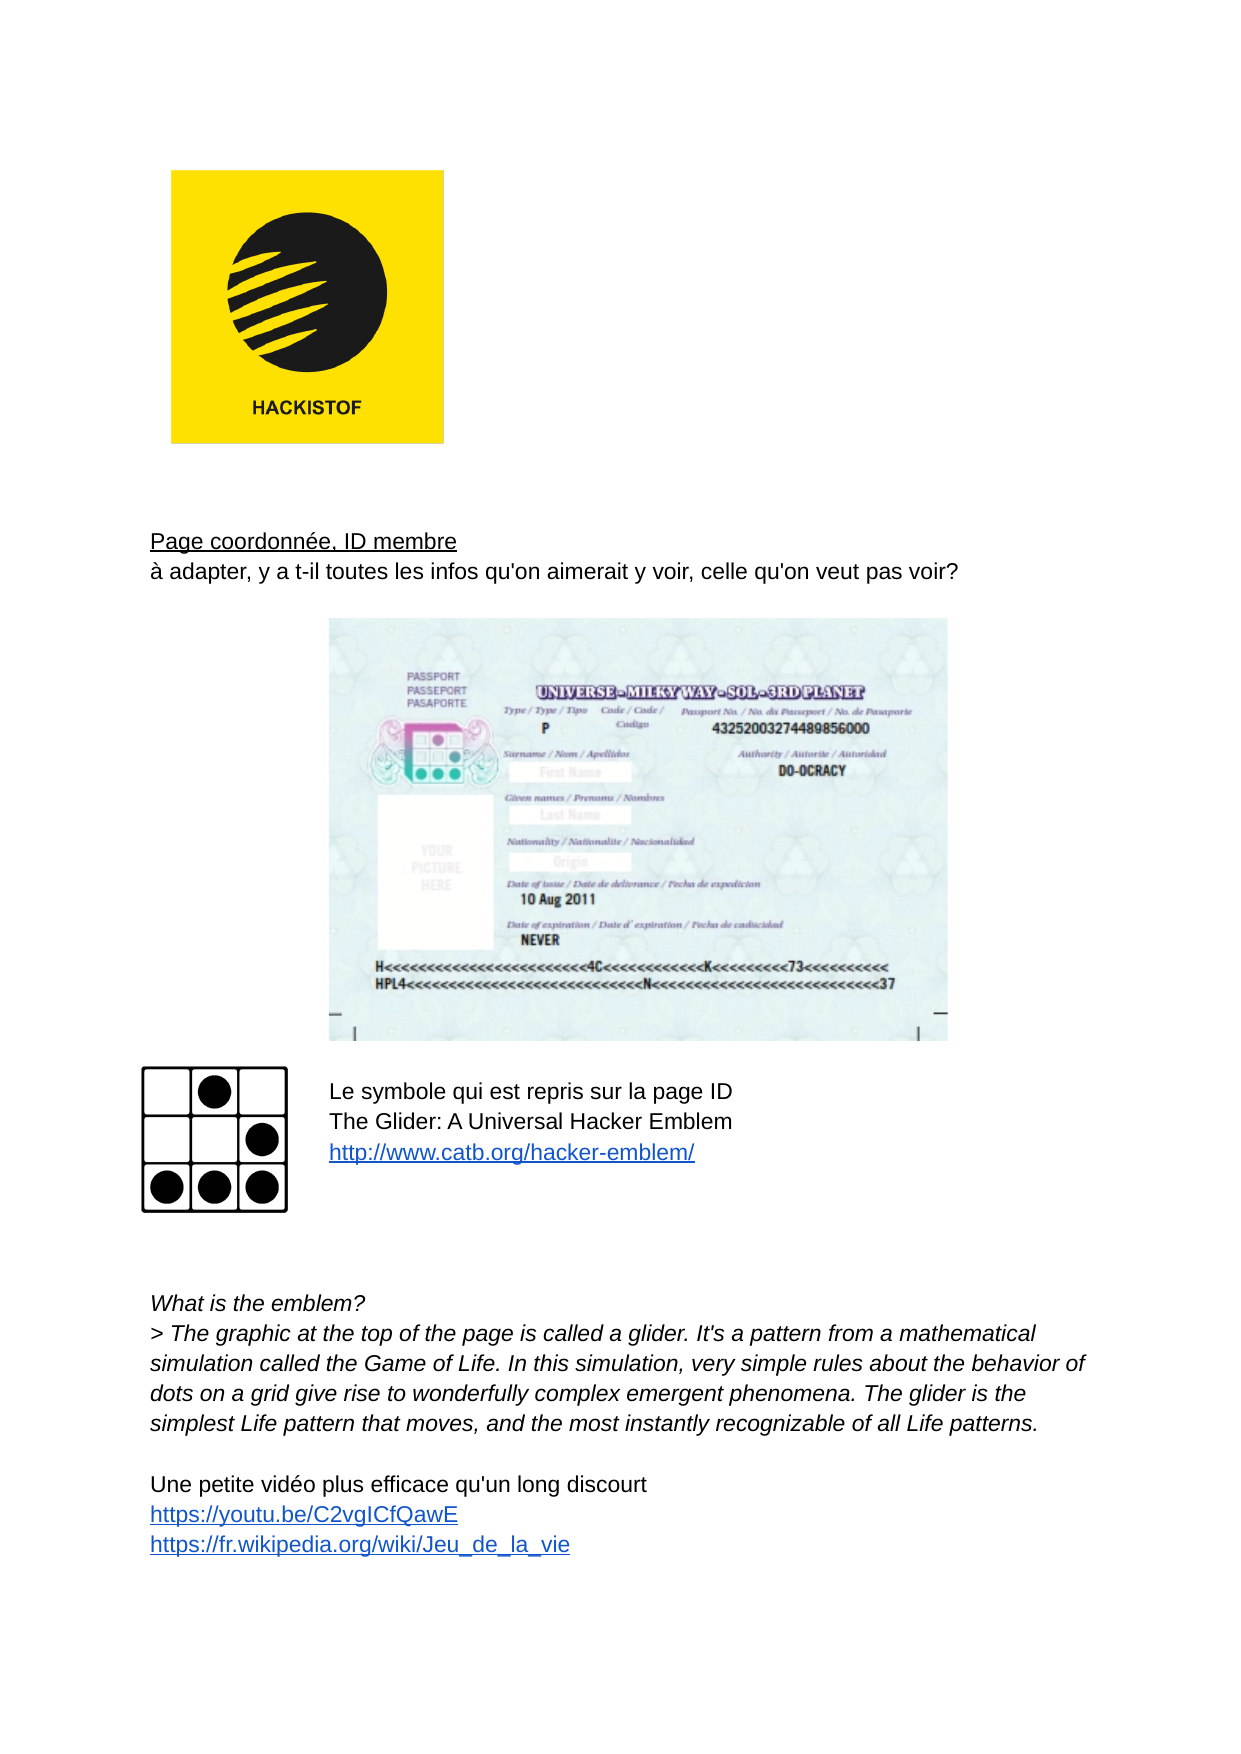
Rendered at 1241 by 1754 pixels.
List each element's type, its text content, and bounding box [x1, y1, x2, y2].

text https://youtu.be/C2vgICfQawE [150, 1501, 1090, 1527]
text > The graphic at the top of the page is called a glider. It's a pattern from a mathematical simulation called the Game of Life. In this simulation, very simple rules about the behavior of dots on a grid give rise to wonderfully complex emergent phenomena. The glider is the simplest Life pattern that moves, and the most instantly recognizable of all Life patterns. [150, 1320, 1090, 1437]
text https://fr.wikipedia.org/wiki/Jeu_de_la_vie [150, 1531, 1090, 1557]
text Le symbole qui est repris sur la page ID [310, 1078, 1090, 1104]
text The Glider: A Universal Hacker Emblem [310, 1108, 1090, 1134]
text http://www.catb.org/hacker-emblem/ [310, 1138, 1090, 1165]
picture [118, 1043, 310, 1236]
picture [328, 618, 948, 1041]
text Page coordonnée, ID membre [150, 528, 1090, 554]
text What is the emblem? [150, 1289, 1090, 1316]
text à adapter, y a t-il toutes les infos qu'on aimerait y voir, celle qu'on veut pas voir? [150, 558, 1090, 584]
text Une petite vidéo plus efficace qu'un long discourt [150, 1471, 1090, 1497]
picture [150, 150, 464, 464]
